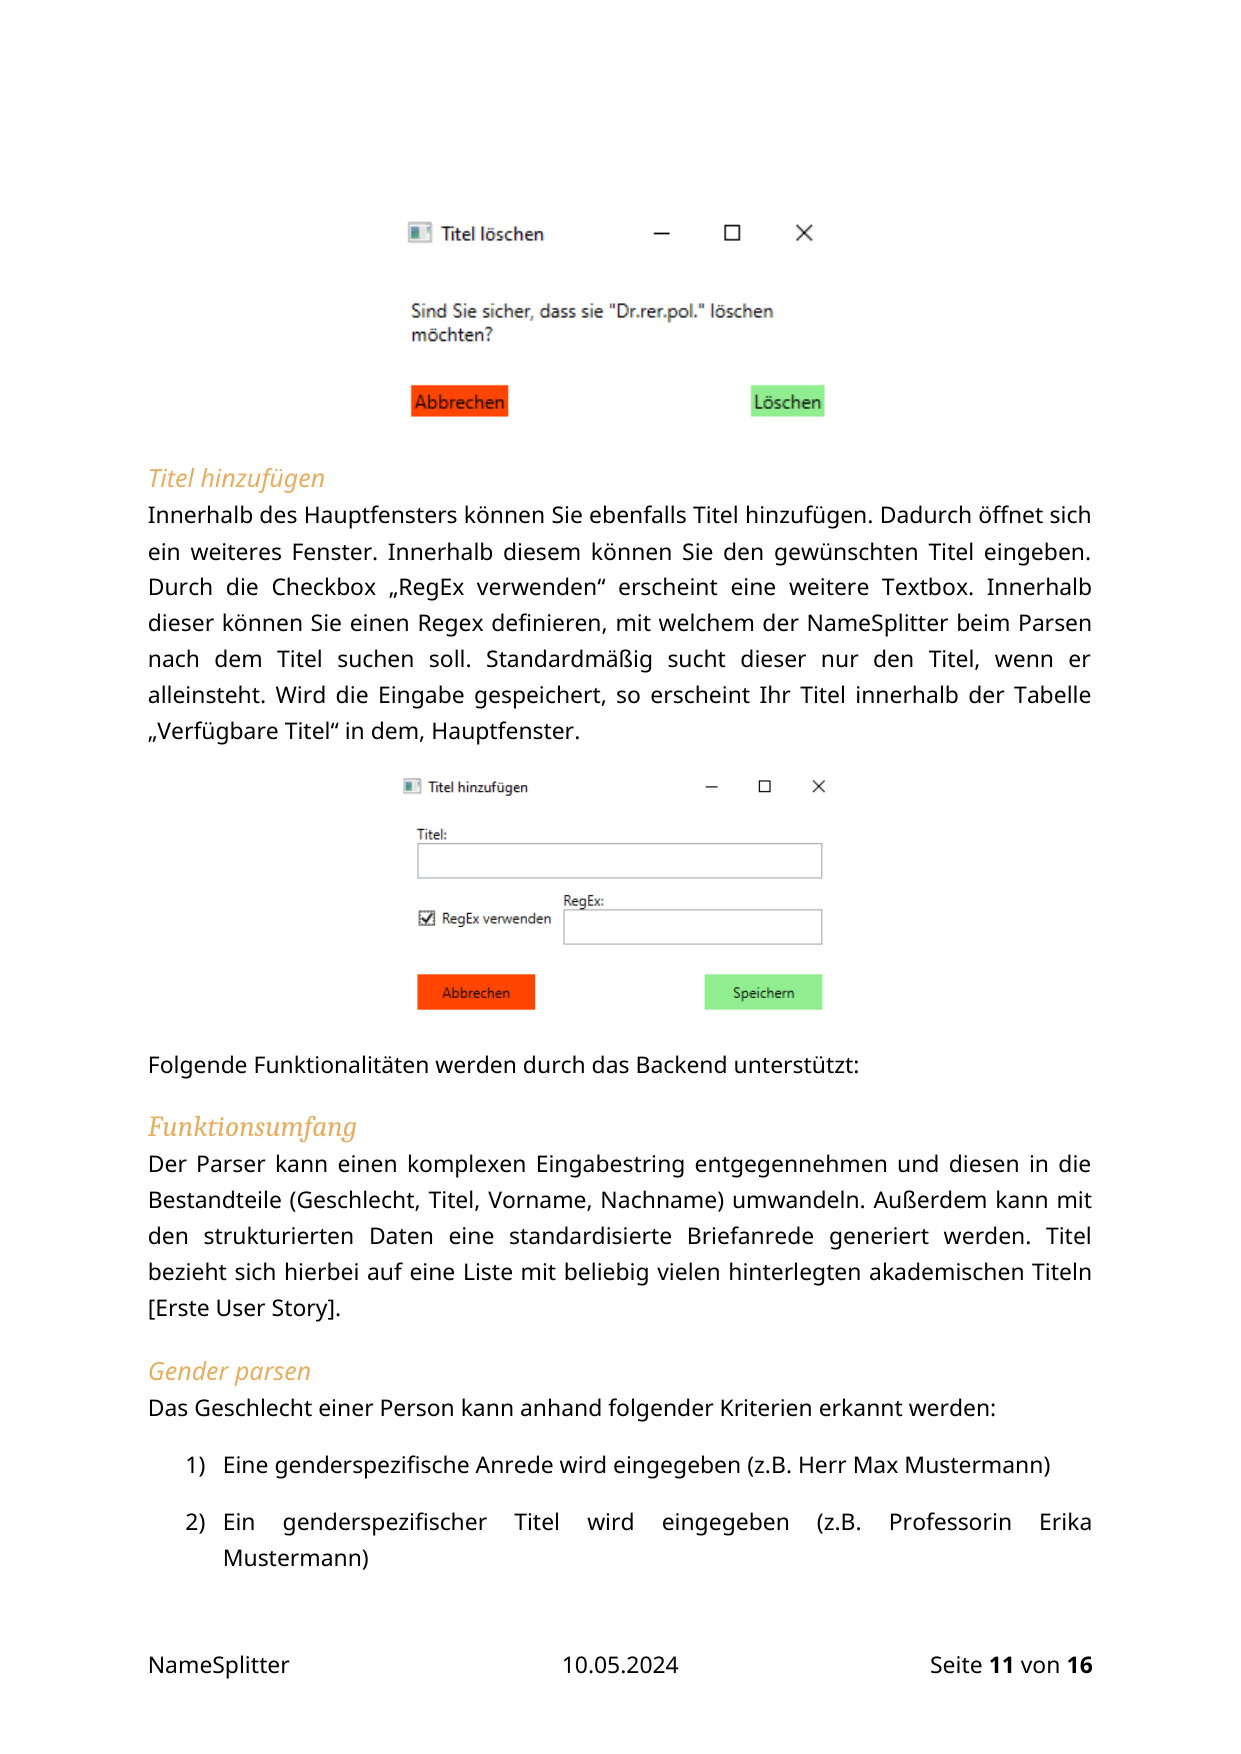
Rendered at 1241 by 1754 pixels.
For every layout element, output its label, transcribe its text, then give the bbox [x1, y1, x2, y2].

text Das Geschlecht einer Person kann anhand folgender Kriterien erkannt werden: [148, 1392, 1093, 1423]
text Innerhalb des Hauptfensters können Sie ebenfalls Titel hinzufügen. Dadurch öffnet sich ein weiteres Fenster. Innerhalb diesem können Sie den gewünschten Titel eingeben. Durch die Checkbox „RegEx verwenden“ erscheint eine weitere Textbox. Innerhalb dieser können Sie einen Regex definieren, mit welchem der NameSplitter beim Parsen nach dem Titel suchen soll. Standardmäßig sucht dieser nur den Titel, wenn er alleinsteht. Wird die Eingabe gespeichert, so erscheint Ihr Titel innerhalb der Tabelle „Verfügbare Titel“ in dem, Hauptfenster. [148, 499, 1093, 746]
picture [394, 771, 846, 1024]
list Ein genderspezifischer Titel wird eingegeben (z.B. Professorin Erika Mustermann) [185, 1506, 1093, 1573]
subtitle Titel hinzufügen [148, 460, 1093, 494]
picture [402, 211, 839, 431]
subtitle Funktionsumfang [148, 1110, 1093, 1143]
list Eine genderspezifische Anrede wird eingegeben (z.B. Herr Max Mustermann) [185, 1449, 1093, 1480]
text Der Parser kann einen komplexen Eingabestring entgegennehmen und diesen in die Bestandteile (Geschlecht, Titel, Vorname, Nachname) umwandeln. Außerdem kann mit den strukturierten Daten eine standardisierte Briefanrede generiert werden. Titel bezieht sich hierbei auf eine Liste mit beliebig vielen hinterlegten akademischen Titeln [Erste User Story]. [148, 1148, 1093, 1323]
text Folgende Funktionalitäten werden durch das Backend unterstützt: [148, 1049, 1093, 1080]
subtitle Gender parsen [148, 1353, 1093, 1387]
